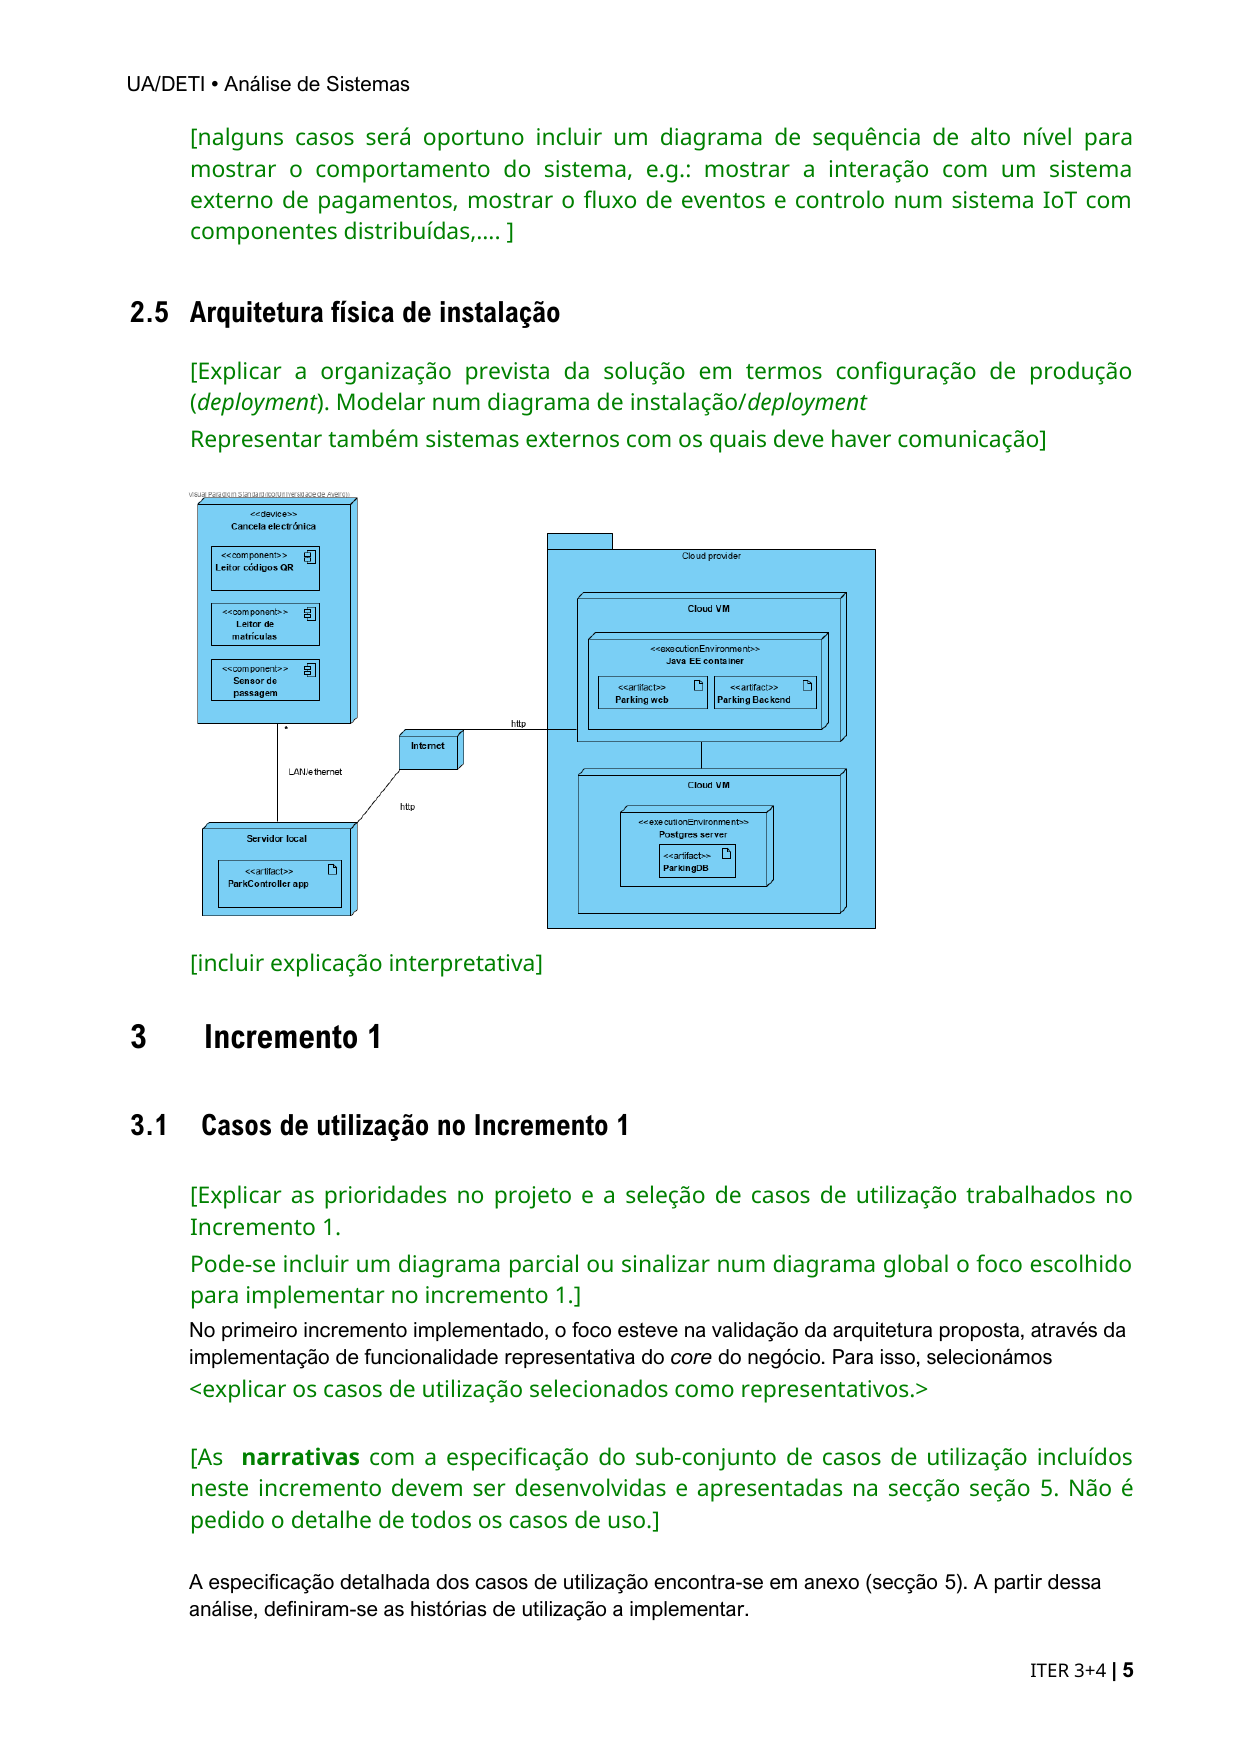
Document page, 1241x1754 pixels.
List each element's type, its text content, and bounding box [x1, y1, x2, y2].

subtitle Casos de utilização no Incremento 1 [130, 1106, 1134, 1142]
text [Explicar a organização prevista da solução em termos configuração de produção (deployment). Modelar num diagrama de instalação/deployment [190, 354, 1134, 417]
subtitle Incremento 1 [130, 1016, 1075, 1056]
text Representar também sistemas externos com os quais deve haver comunicação] [190, 423, 1134, 454]
text No primeiro incremento implementado, o foco esteve na validação da arquitetura proposta, através da implementação de funcionalidade representativa do core do negócio. Para isso, selecionámos <explicar os casos de utilização selecionados como representativos.> [189, 1317, 1134, 1404]
text A especificação detalhada dos casos de utilização encontra-se em anexo (secção 4). A partir dessa análise, definiram-se as histórias de utilização a implementar. [189, 1569, 1134, 1622]
text Pode-se incluir um diagrama parcial ou sinalizar num diagrama global o foco escolhido para implementar no incremento 1.] [190, 1248, 1134, 1310]
text [incluir explicação interpretativa] [190, 947, 1134, 978]
text [nalguns casos será oportuno incluir um diagrama de sequência de alto nível para mostrar o comportamento do sistema, e.g.: mostrar a interação com um sistema externo de pagamentos, mostrar o fluxo de eventos e controlo num sistema IoT com componentes distribuídas,…. ] [190, 121, 1134, 246]
text [As narrativas com a especificação do sub-conjunto de casos de utilização incluídos neste incremento devem ser desenvolvidas e apresentadas na secção seção 4. Não é pedido o detalhe de todos os casos de uso.] [190, 1441, 1134, 1535]
text [Explicar as prioridades no projeto e a seleção de casos de utilização trabalhados no Incremento 1. [190, 1179, 1134, 1242]
picture [188, 488, 886, 939]
subtitle Arquitetura física de instalação [130, 296, 1075, 329]
